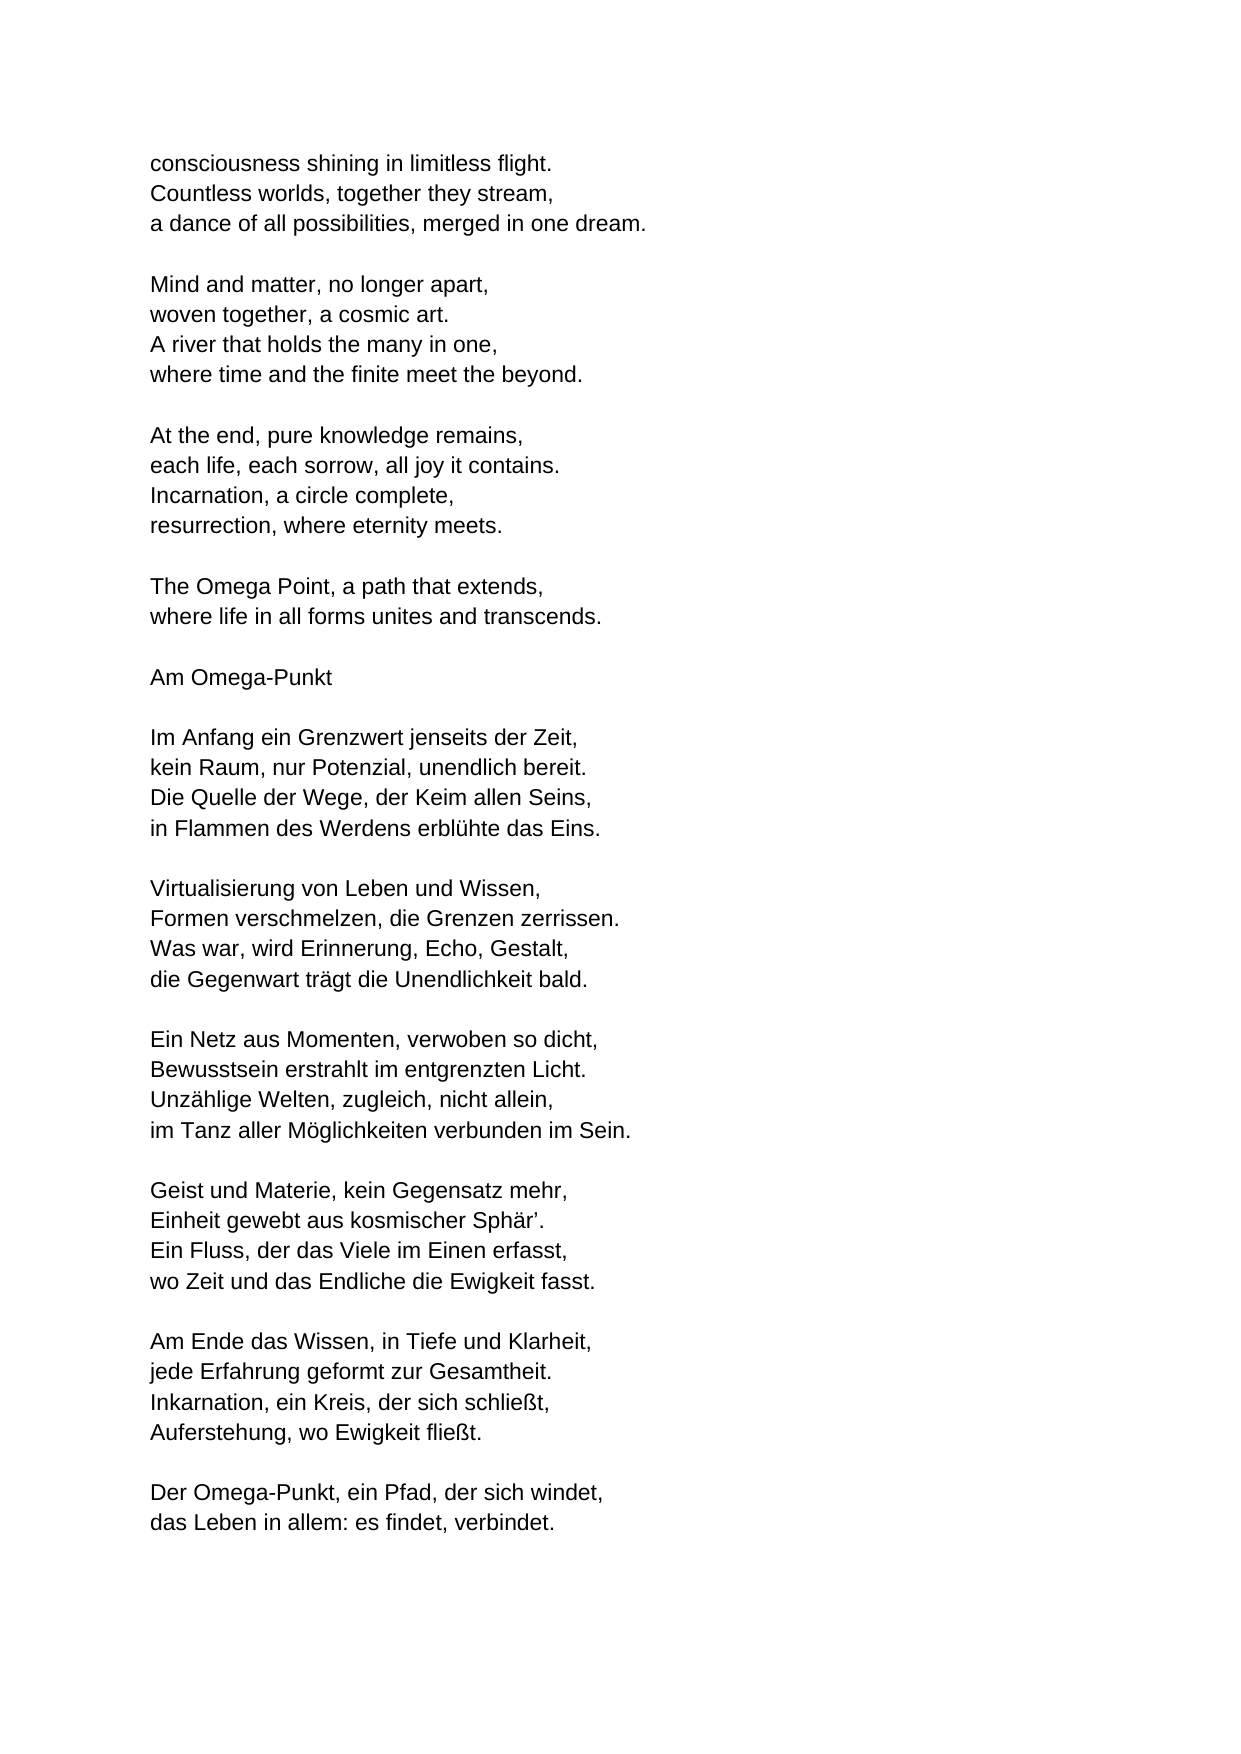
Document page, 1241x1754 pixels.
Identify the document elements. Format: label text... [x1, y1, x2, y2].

text Der Omega-Punkt, ein Pfad, der sich windet, [150, 1479, 1090, 1506]
text Im Anfang ein Grenzwert jenseits der Zeit, [150, 724, 1090, 750]
text Bewusstsein erstrahlt im entgrenzten Licht. [150, 1056, 1090, 1083]
text Ein Fluss, der das Viele im Einen erfasst, [150, 1237, 1090, 1264]
text kein Raum, nur Potenzial, unendlich bereit. [150, 754, 1090, 781]
text in Flammen des Werdens erblühte das Eins. [150, 814, 1090, 841]
text im Tanz aller Möglichkeiten verbunden im Sein. [150, 1117, 1090, 1143]
text die Gegenwart trägt die Unendlichkeit bald. [150, 966, 1090, 992]
text Unzählige Welten, zugleich, nicht allein, [150, 1086, 1090, 1113]
text woven together, a cosmic art. [150, 301, 1090, 327]
text resurrection, where eternity meets. [150, 512, 1090, 539]
text Am Omega-Punkt [150, 663, 1090, 690]
text Die Quelle der Wege, der Keim allen Seins, [150, 784, 1090, 811]
text At the end, pure knowledge remains, [150, 422, 1090, 448]
text where life in all forms unites and transcends. [150, 603, 1090, 629]
text Ein Netz aus Momenten, verwoben so dicht, [150, 1026, 1090, 1052]
text Am Ende das Wissen, in Tiefe und Klarheit, [150, 1328, 1090, 1354]
text each life, each sorrow, all joy it contains. [150, 452, 1090, 478]
text Incarnation, a circle complete, [150, 482, 1090, 509]
text Mind and matter, no longer apart, [150, 271, 1090, 297]
text consciousness shining in limitless flight. [150, 150, 1090, 176]
text Inkarnation, ein Kreis, der sich schließt, [150, 1388, 1090, 1415]
text jede Erfahrung geformt zur Gesamtheit. [150, 1358, 1090, 1385]
text wo Zeit und das Endliche die Ewigkeit fasst. [150, 1268, 1090, 1294]
text Was war, wird Erinnerung, Echo, Gestalt, [150, 935, 1090, 962]
text Einheit gewebt aus kosmischer Sphär’. [150, 1207, 1090, 1234]
text Virtualisierung von Leben und Wissen, [150, 875, 1090, 901]
text where time and the finite meet the beyond. [150, 361, 1090, 388]
text Countless worlds, together they stream, [150, 180, 1090, 207]
text Formen verschmelzen, die Grenzen zerrissen. [150, 905, 1090, 932]
text a dance of all possibilities, merged in one dream. [150, 210, 1090, 237]
text The Omega Point, a path that extends, [150, 573, 1090, 599]
text A river that holds the many in one, [150, 331, 1090, 358]
text Auferstehung, wo Ewigkeit fließt. [150, 1419, 1090, 1445]
text das Leben in allem: es findet, verbindet. [150, 1509, 1090, 1536]
text Geist und Materie, kein Gegensatz mehr, [150, 1177, 1090, 1203]
